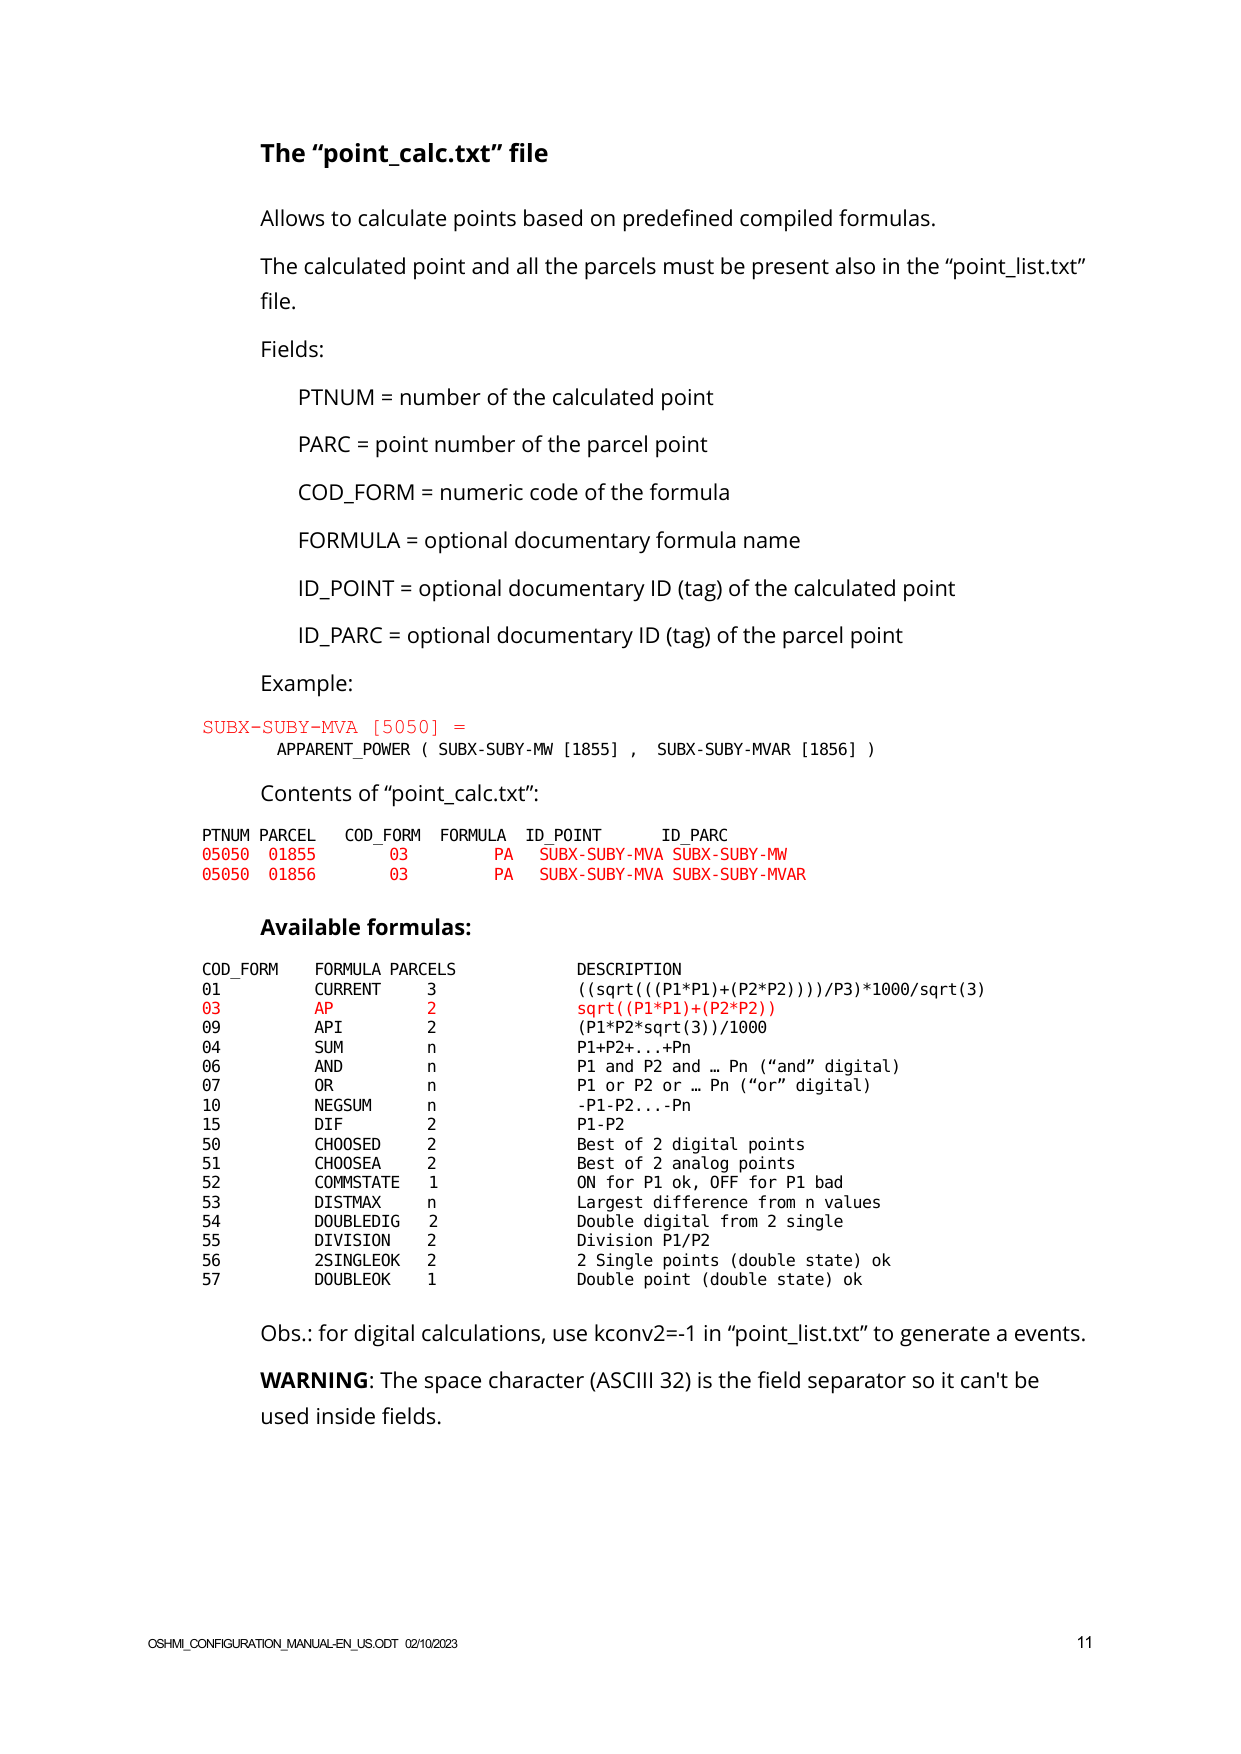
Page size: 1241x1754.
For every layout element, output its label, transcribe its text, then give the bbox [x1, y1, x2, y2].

text 03 AP 2 sqrt((P1*P1)+(P2*P2)) [202, 999, 1093, 1018]
text FORMULA = optional documentary formula name [298, 525, 1093, 555]
text 52 COMMSTATE 1 ON for P1 ok, OFF for P1 bad [202, 1173, 1093, 1192]
text 15 DIF 2 P1-P2 [202, 1115, 1093, 1134]
text 50 CHOOSED 2 Best of 2 digital points [202, 1134, 1093, 1154]
text Contents of “point_calc.txt”: [260, 778, 1093, 808]
text 07 OR n P1 or P2 or … Pn (“or” digital) [202, 1076, 1093, 1096]
text 57 DOUBLEOK 1 Double point (double state) ok [202, 1270, 1093, 1289]
text 01 CURRENT 3 ((sqrt(((P1*P1)+(P2*P2))))/P3)*1000/sqrt(3) [202, 979, 1093, 999]
text 53 DISTMAX n Largest difference from n values [202, 1192, 1093, 1212]
text SUBX-SUBY-MVA [5050] = [202, 716, 1093, 739]
text Allows to calculate points based on predefined compiled formulas. [260, 203, 1093, 233]
text Obs.: for digital calculations, use kconv2=-1 in “point_list.txt” to generate a events. [260, 1318, 1093, 1347]
text APPARENT_POWER ( SUBX-SUBY-MW [1855] , SUBX-SUBY-MVAR [1856] ) [202, 739, 1093, 759]
text PTNUM = number of the calculated point [298, 382, 1093, 412]
subtitle The “point_calc.txt” file [260, 136, 1093, 170]
text 09 API 2 (P1*P2*sqrt(3))/1000 [202, 1018, 1093, 1037]
text 06 AND n P1 and P2 and … Pn (“and” digital) [202, 1057, 1093, 1076]
text WARNING: The space character (ASCIII 32) is the field separator so it can't be used inside fields. [260, 1365, 1093, 1431]
text Fields: [260, 334, 1093, 364]
text 54 DOUBLEDIG 2 Double digital from 2 single [202, 1212, 1093, 1231]
text 51 CHOOSEA 2 Best of 2 analog points [202, 1154, 1093, 1173]
text 10 NEGSUM n -P1-P2...-Pn [202, 1096, 1093, 1115]
text PTNUM PARCEL COD_FORM FORMULA ID_POINT ID_PARC [202, 826, 1093, 845]
text 55 DIVISION 2 Division P1/P2 [202, 1231, 1093, 1251]
text 05050 01856 03 PA SUBX-SUBY-MVA SUBX-SUBY-MVAR [202, 864, 1093, 884]
text ID_POINT = optional documentary ID (tag) of the calculated point [298, 573, 1093, 602]
text The calculated point and all the parcels must be present also in the “point_list.txt” file. [260, 251, 1093, 316]
text Example: [260, 668, 1093, 698]
text ID_PARC = optional documentary ID (tag) of the parcel point [298, 620, 1093, 650]
text 04 SUM n P1+P2+...+Pn [202, 1037, 1093, 1057]
text 05050 01855 03 PA SUBX-SUBY-MVA SUBX-SUBY-MW [202, 845, 1093, 864]
text PARC = point number of the parcel point [298, 429, 1093, 459]
text Available formulas: [260, 912, 1093, 942]
text COD_FORM = numeric code of the formula [298, 477, 1093, 507]
text 56 2SINGLEOK 2 2 Single points (double state) ok [202, 1251, 1093, 1270]
text COD_FORM FORMULA PARCELS DESCRIPTION [202, 960, 1093, 979]
